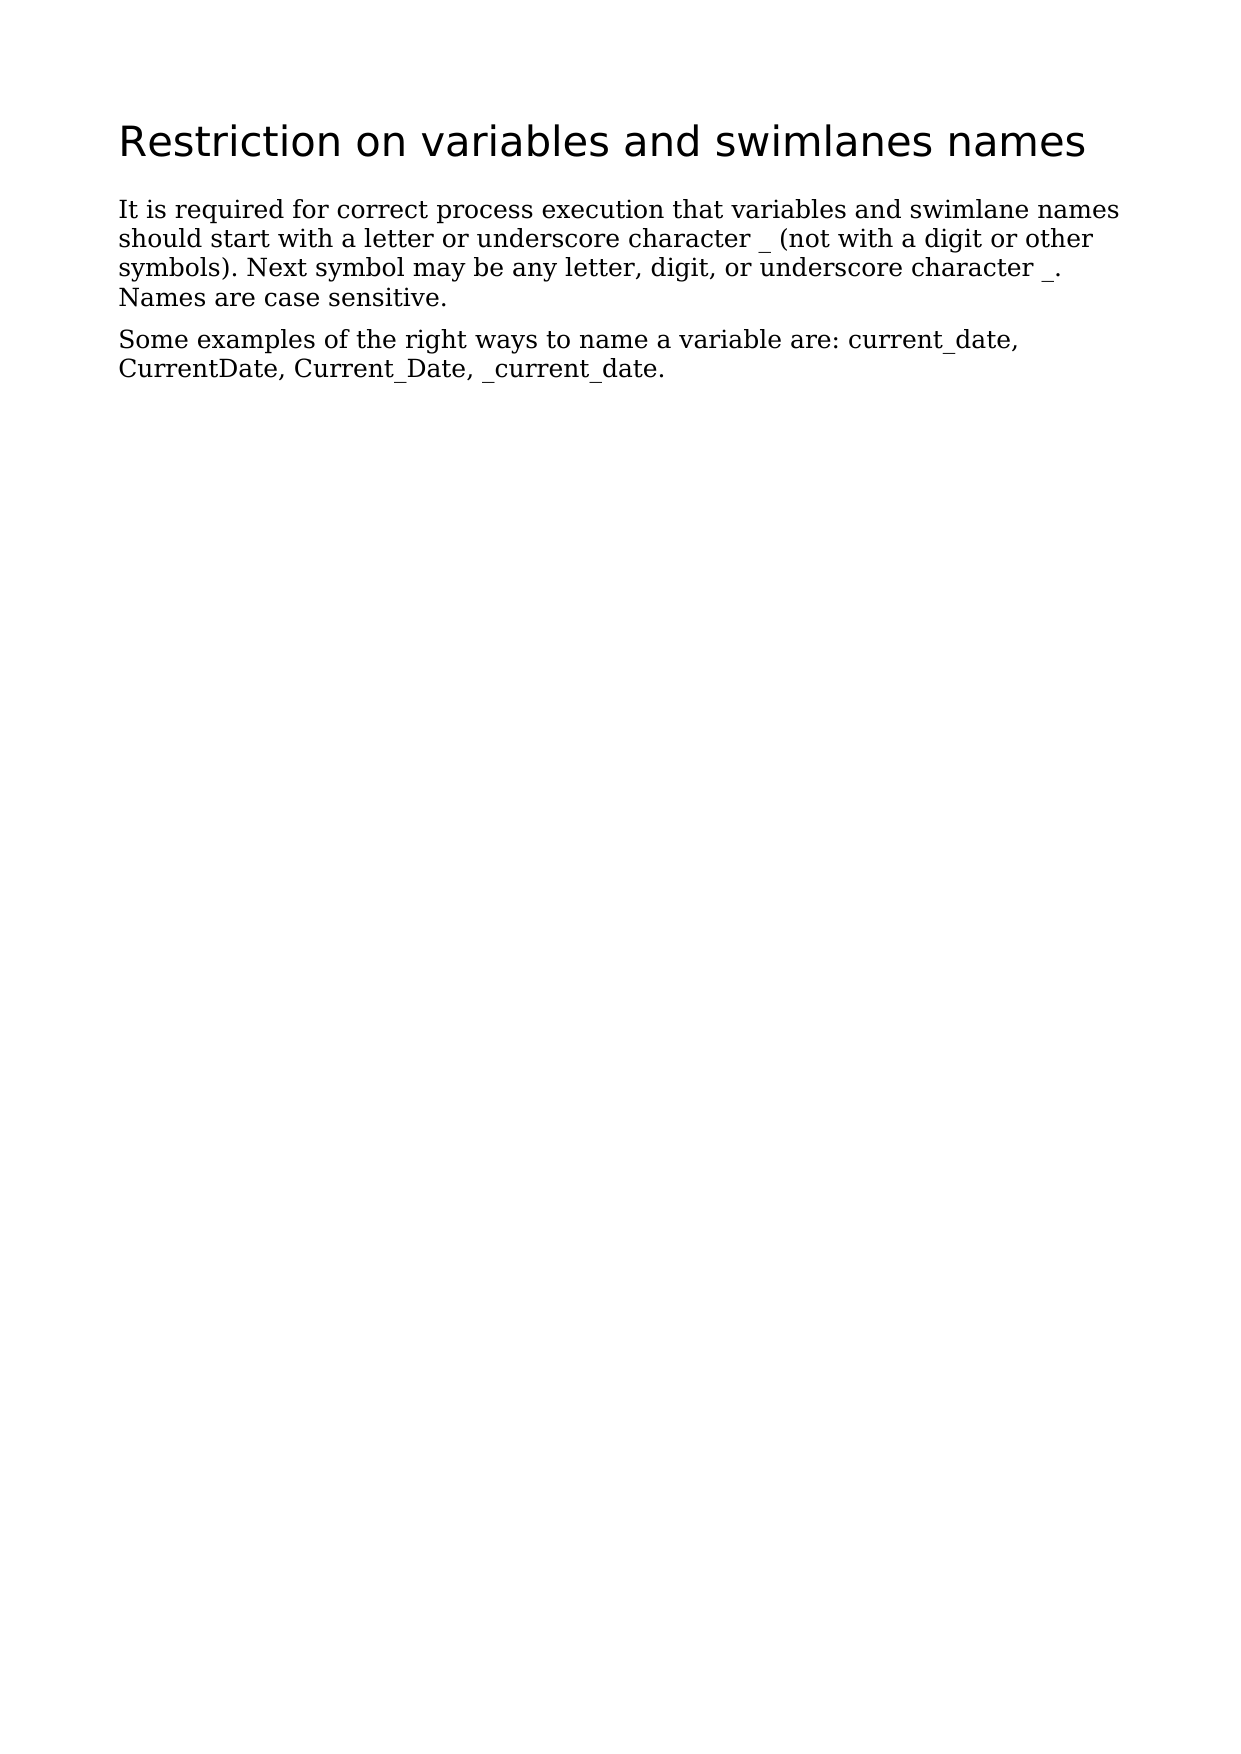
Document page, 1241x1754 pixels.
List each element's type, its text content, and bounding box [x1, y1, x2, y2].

text Some examples of the right ways to name a variable are: current_date, CurrentDate, Current_Date, _current_date. [118, 325, 1122, 384]
subtitle Restriction on variables and swimlanes names [118, 118, 1122, 167]
text It is required for correct process execution that variables and swimlane names should start with a letter or underscore character _ (not with a digit or other symbols). Next symbol may be any letter, digit, or underscore character _. Names are case sensitive. [118, 195, 1122, 312]
